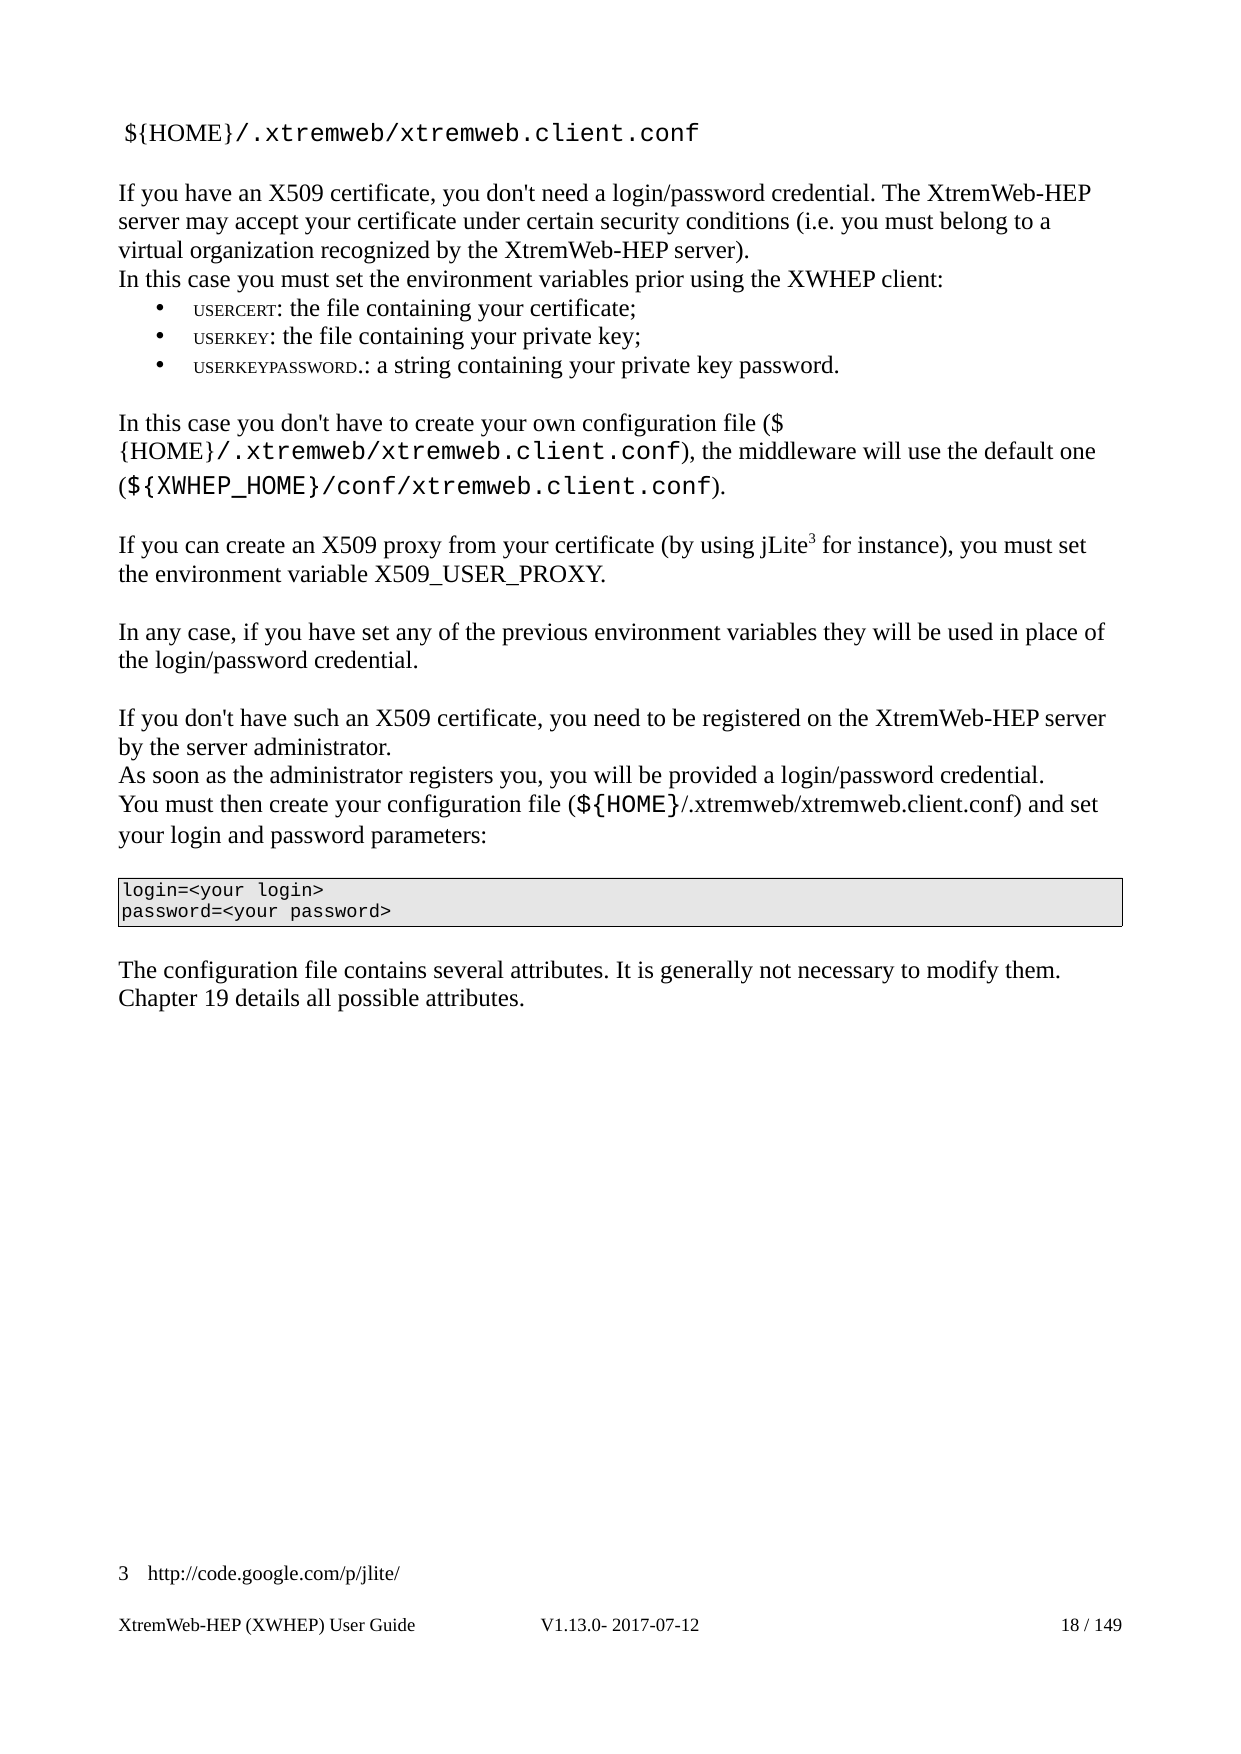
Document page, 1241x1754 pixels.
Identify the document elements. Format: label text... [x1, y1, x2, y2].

list usercert: the file containing your certificate; [156, 293, 1122, 321]
list userkeypassword.: a string containing your private key password. [156, 350, 1122, 379]
text In any case, if you have set any of the previous environment variables they will be used in place of the login/password credential. [118, 617, 1122, 674]
text ${HOME}/.xtremweb/xtremweb.client.conf [118, 118, 1122, 149]
text If you have an X509 certificate, you don't need a login/password credential. The XtremWeb-HEP server may accept your certificate under certain security conditions (i.e. you must belong to a virtual organization recognized by the XtremWeb-HEP server). In this case you must set the environment variables prior using the XWHEP client: [118, 178, 1122, 293]
text http://code.google.com/p/jlite/ [118, 1561, 1122, 1585]
text If you don't have such an X509 certificate, you need to be registered on the XtremWeb-HEP server by the server administrator. [118, 703, 1122, 760]
text password=<your password> [119, 899, 1122, 926]
list userkey: the file containing your private key; [156, 321, 1122, 350]
text login=<your login> [119, 879, 1122, 899]
text If you can create an X509 proxy from your certificate (by using jLite for instance), you must set the environment variable X509_USER_PROXY. [118, 530, 1122, 588]
text You must then create your configuration file (${HOME}/.xtremweb/xtremweb.client.conf) and set your login and password parameters: [118, 789, 1122, 849]
text As soon as the administrator registers you, you will be provided a login/password credential. [118, 760, 1122, 789]
text The configuration file contains several attributes. It is generally not necessary to modify them. Chapter 19 details all possible attributes. [118, 955, 1122, 1012]
text In this case you don't have to create your own configuration file (${HOME}/.xtremweb/xtremweb.client.conf), the middleware will use the default one (${XWHEP_HOME}/conf/xtremweb.client.conf). [118, 408, 1122, 502]
